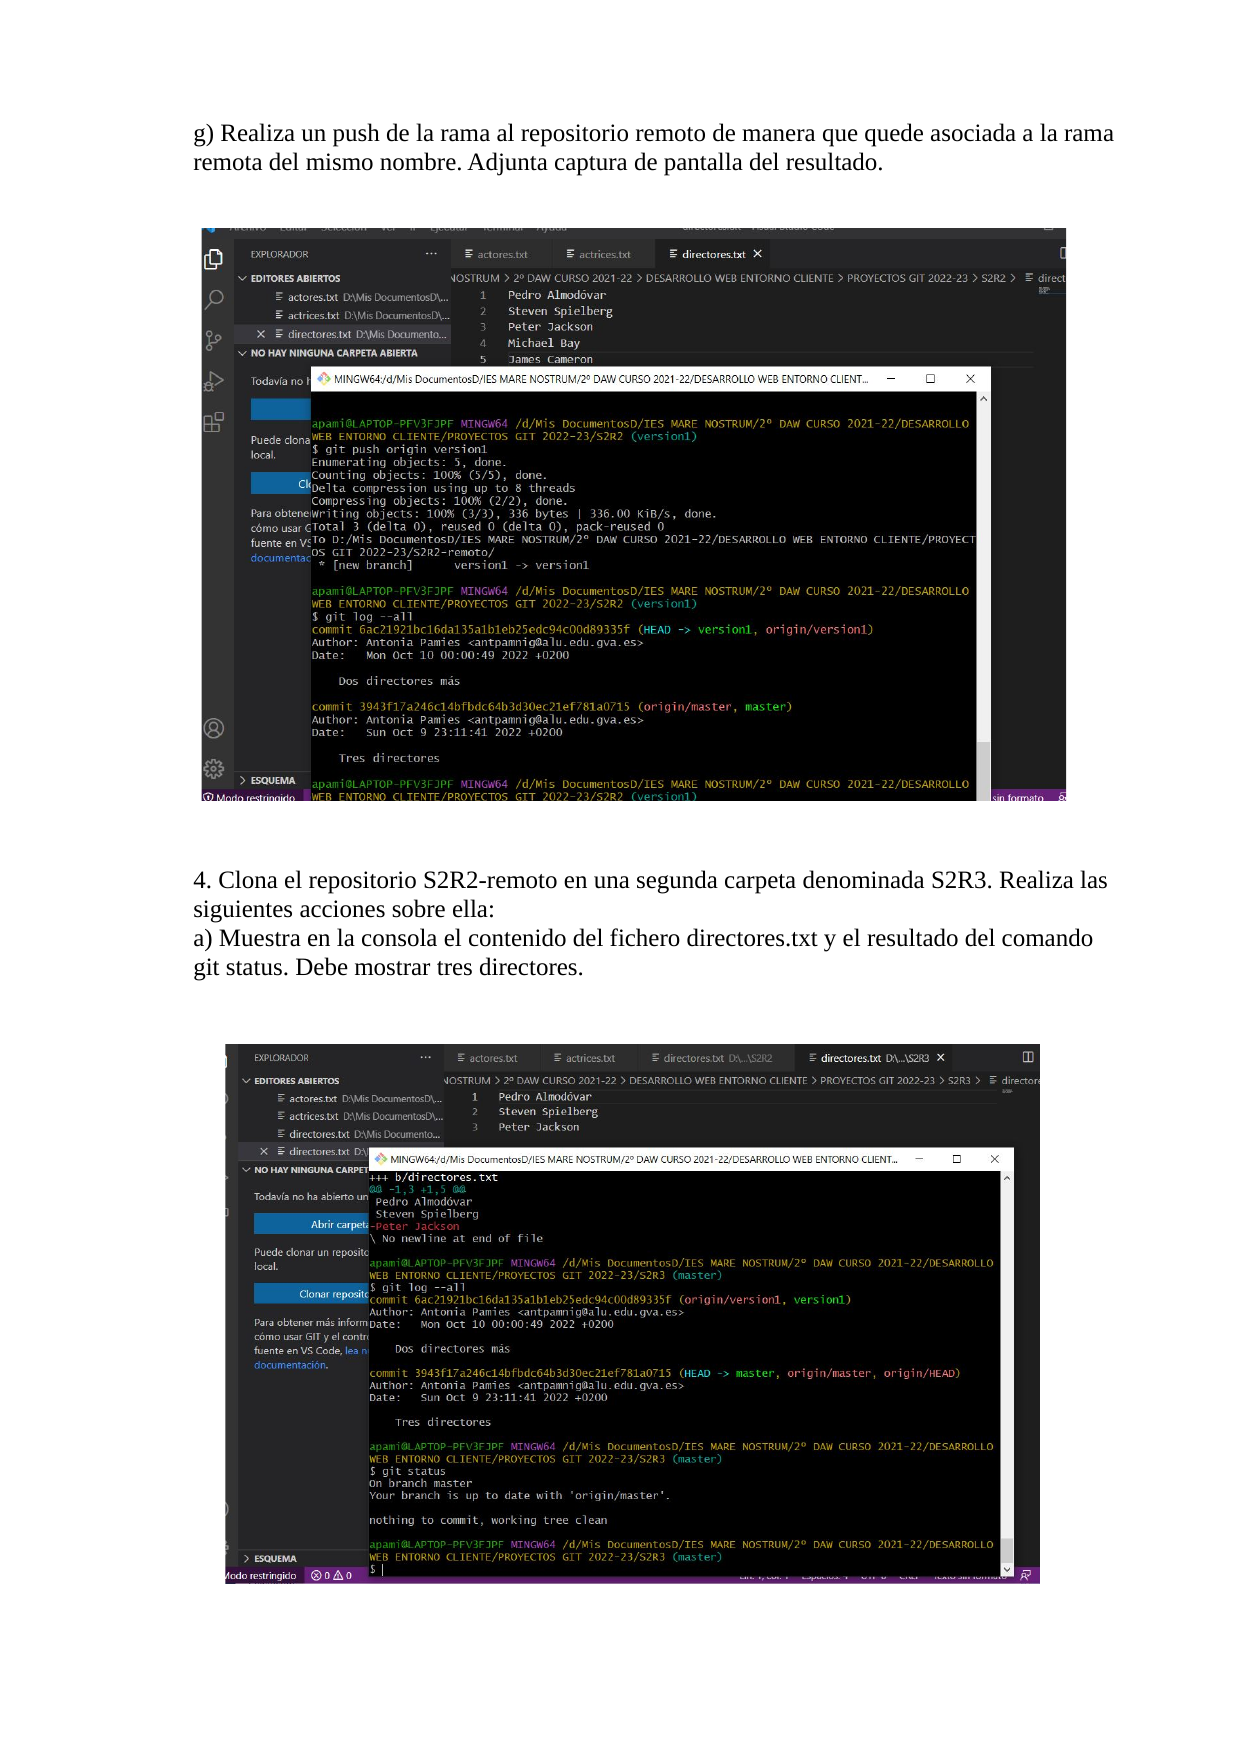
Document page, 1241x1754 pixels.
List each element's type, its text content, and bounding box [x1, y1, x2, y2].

picture [201, 228, 1067, 801]
text 4. Clona el repositorio S2R2-remoto en una segunda carpeta denominada S2R3. Realiza las siguientes acciones sobre ella: [118, 866, 1122, 923]
text a) Muestra en la consola el contenido del fichero directores.txt y el resultado del comando git status. Debe mostrar tres directores. [118, 923, 1122, 981]
picture [225, 1044, 1040, 1584]
text g) Realiza un push de la rama al repositorio remoto de manera que quede asociada a la rama remota del mismo nombre. Adjunta captura de pantalla del resultado. [118, 118, 1122, 176]
